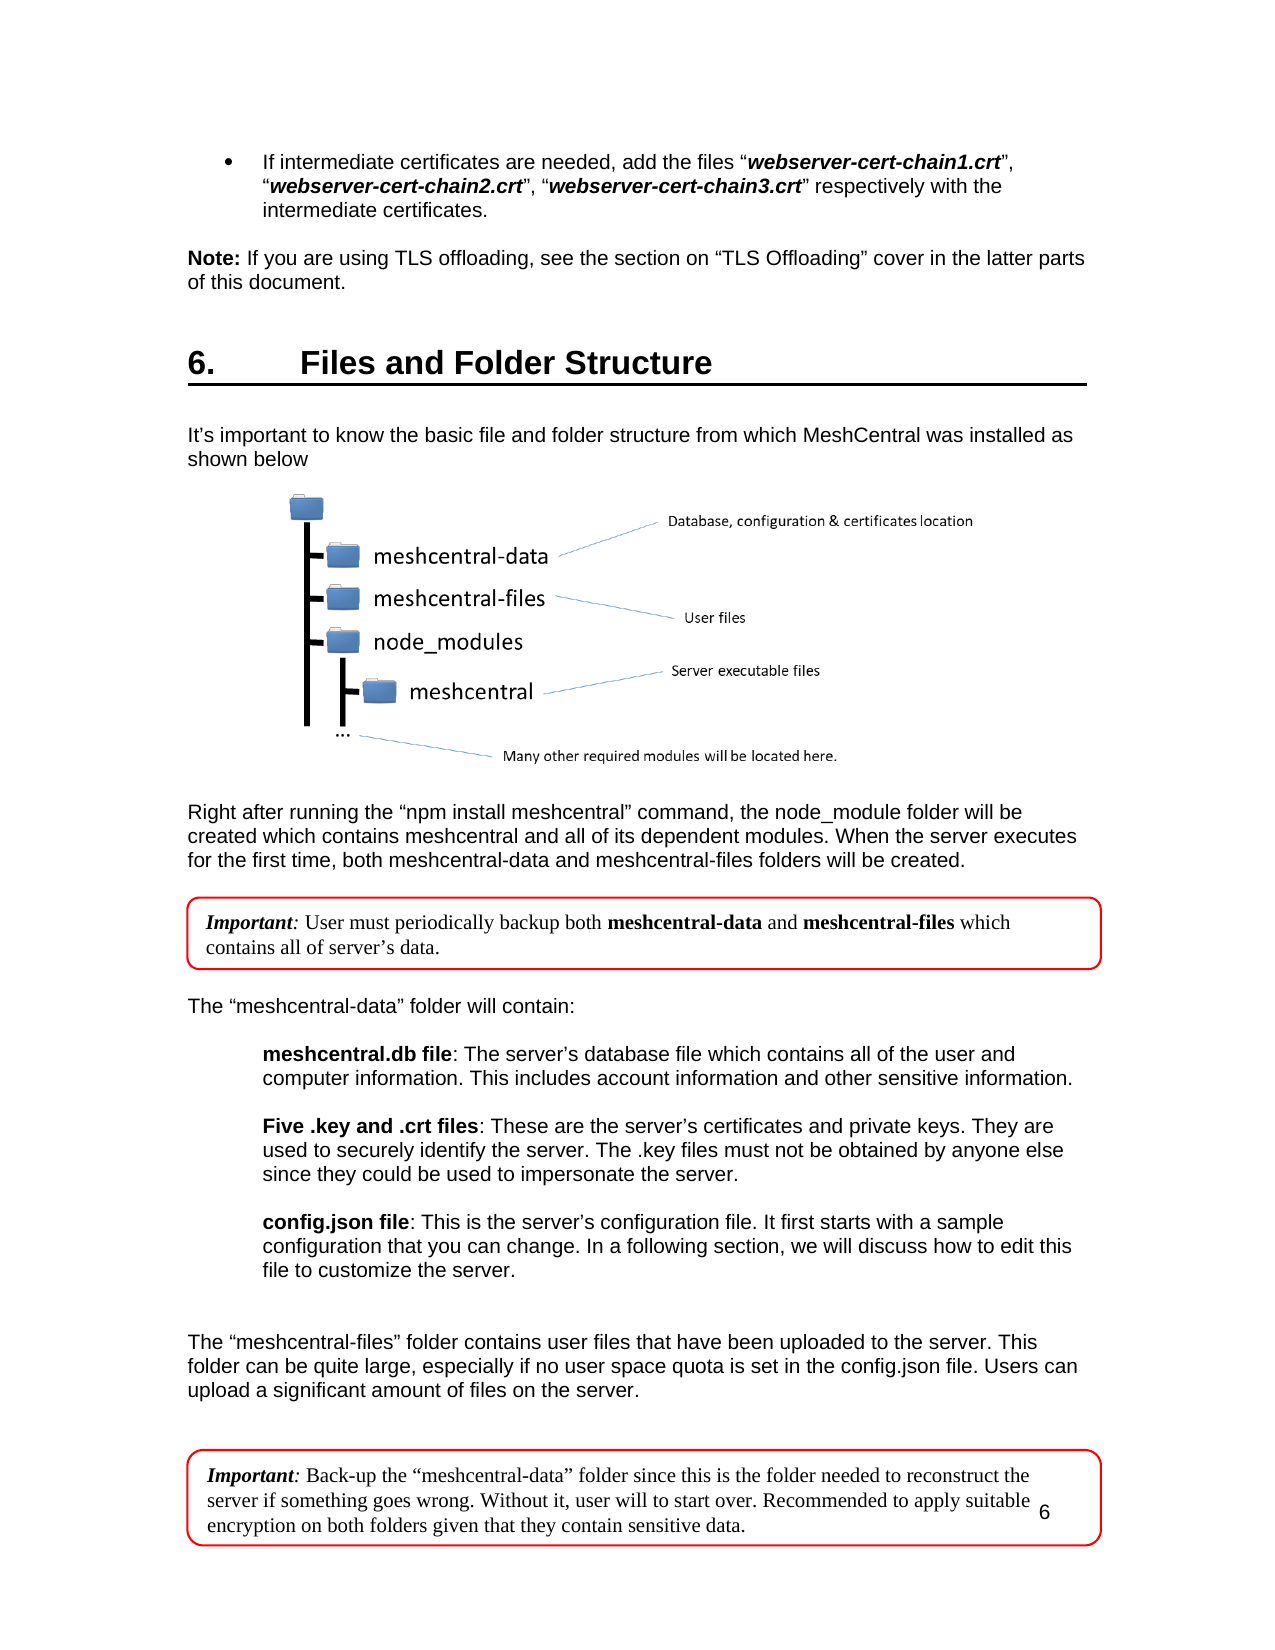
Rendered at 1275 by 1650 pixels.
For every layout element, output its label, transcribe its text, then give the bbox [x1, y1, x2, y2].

text config.json file: This is the server’s configuration file. It first starts with a sample configuration that you can change. In a following section, we will discuss how to edit this file to customize the server. [262, 1210, 1087, 1282]
text Right after running the “npm install meshcentral” command, the node_module folder will be created which contains meshcentral and all of its dependent modules. When the server executes for the first time, both meshcentral-data and meshcentral-files folders will be created. [187, 800, 1087, 872]
text The “meshcentral-files” folder contains user files that have been uploaded to the server. This folder can be quite large, especially if no user space quota is set in the config.json file. Users can upload a significant amount of files on the server. [187, 1330, 1087, 1402]
list If intermediate certificates are needed, add the files “webserver-cert-chain1.crt”, “webserver-cert-chain2.crt”, “webserver-cert-chain3.crt” respectively with the intermediate certificates. [225, 150, 1087, 222]
text It’s important to know the basic file and folder structure from which MeshCentral was installed as shown below [187, 423, 1087, 471]
text The “meshcentral-data” folder will contain: [187, 994, 1087, 1018]
text meshcentral.db file: The server’s database file which contains all of the user and computer information. This includes account information and other sensitive information. [262, 1042, 1087, 1090]
text Five .key and .crt files: These are the server’s certificates and private keys. They are used to securely identify the server. The .key files must not be obtained by anyone else since they could be used to impersonate the server. [262, 1114, 1087, 1186]
subtitle Files and Folder Structure [187, 343, 1087, 386]
text Note: If you are using TLS offloading, see the section on “TLS Offloading” cover in the latter parts of this document. [187, 246, 1087, 294]
